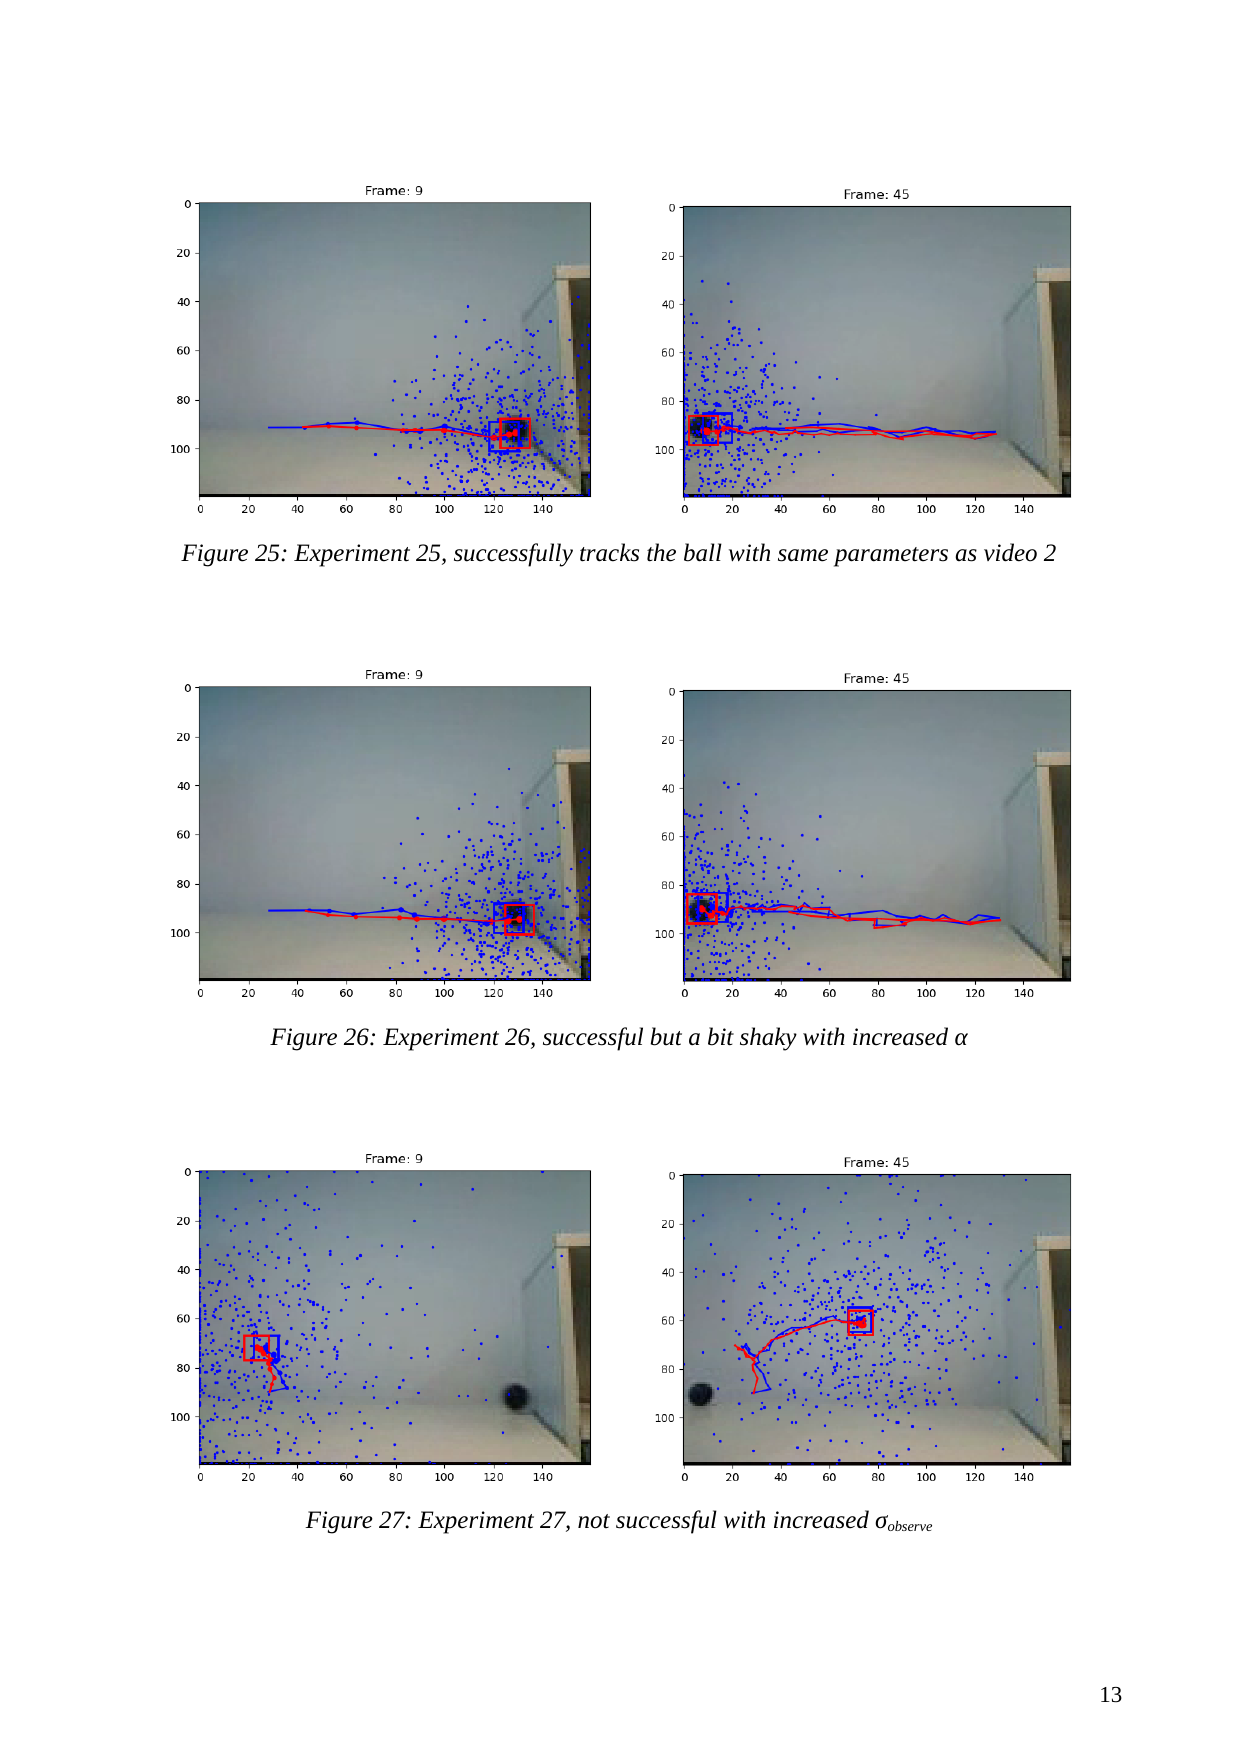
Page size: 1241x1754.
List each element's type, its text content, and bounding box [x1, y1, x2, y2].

picture [133, 1124, 1122, 1506]
text Figure 26: Experiment 26, successful but a bit shaky with increased α [119, 642, 1122, 1050]
text Figure 25: Experiment 25, successfully tracks the ball with same parameters as video 2 [119, 158, 1122, 567]
text Figure 27: Experiment 27, not successful with increased σobserve [119, 1126, 1122, 1534]
picture [133, 156, 1122, 538]
picture [133, 640, 1122, 1022]
